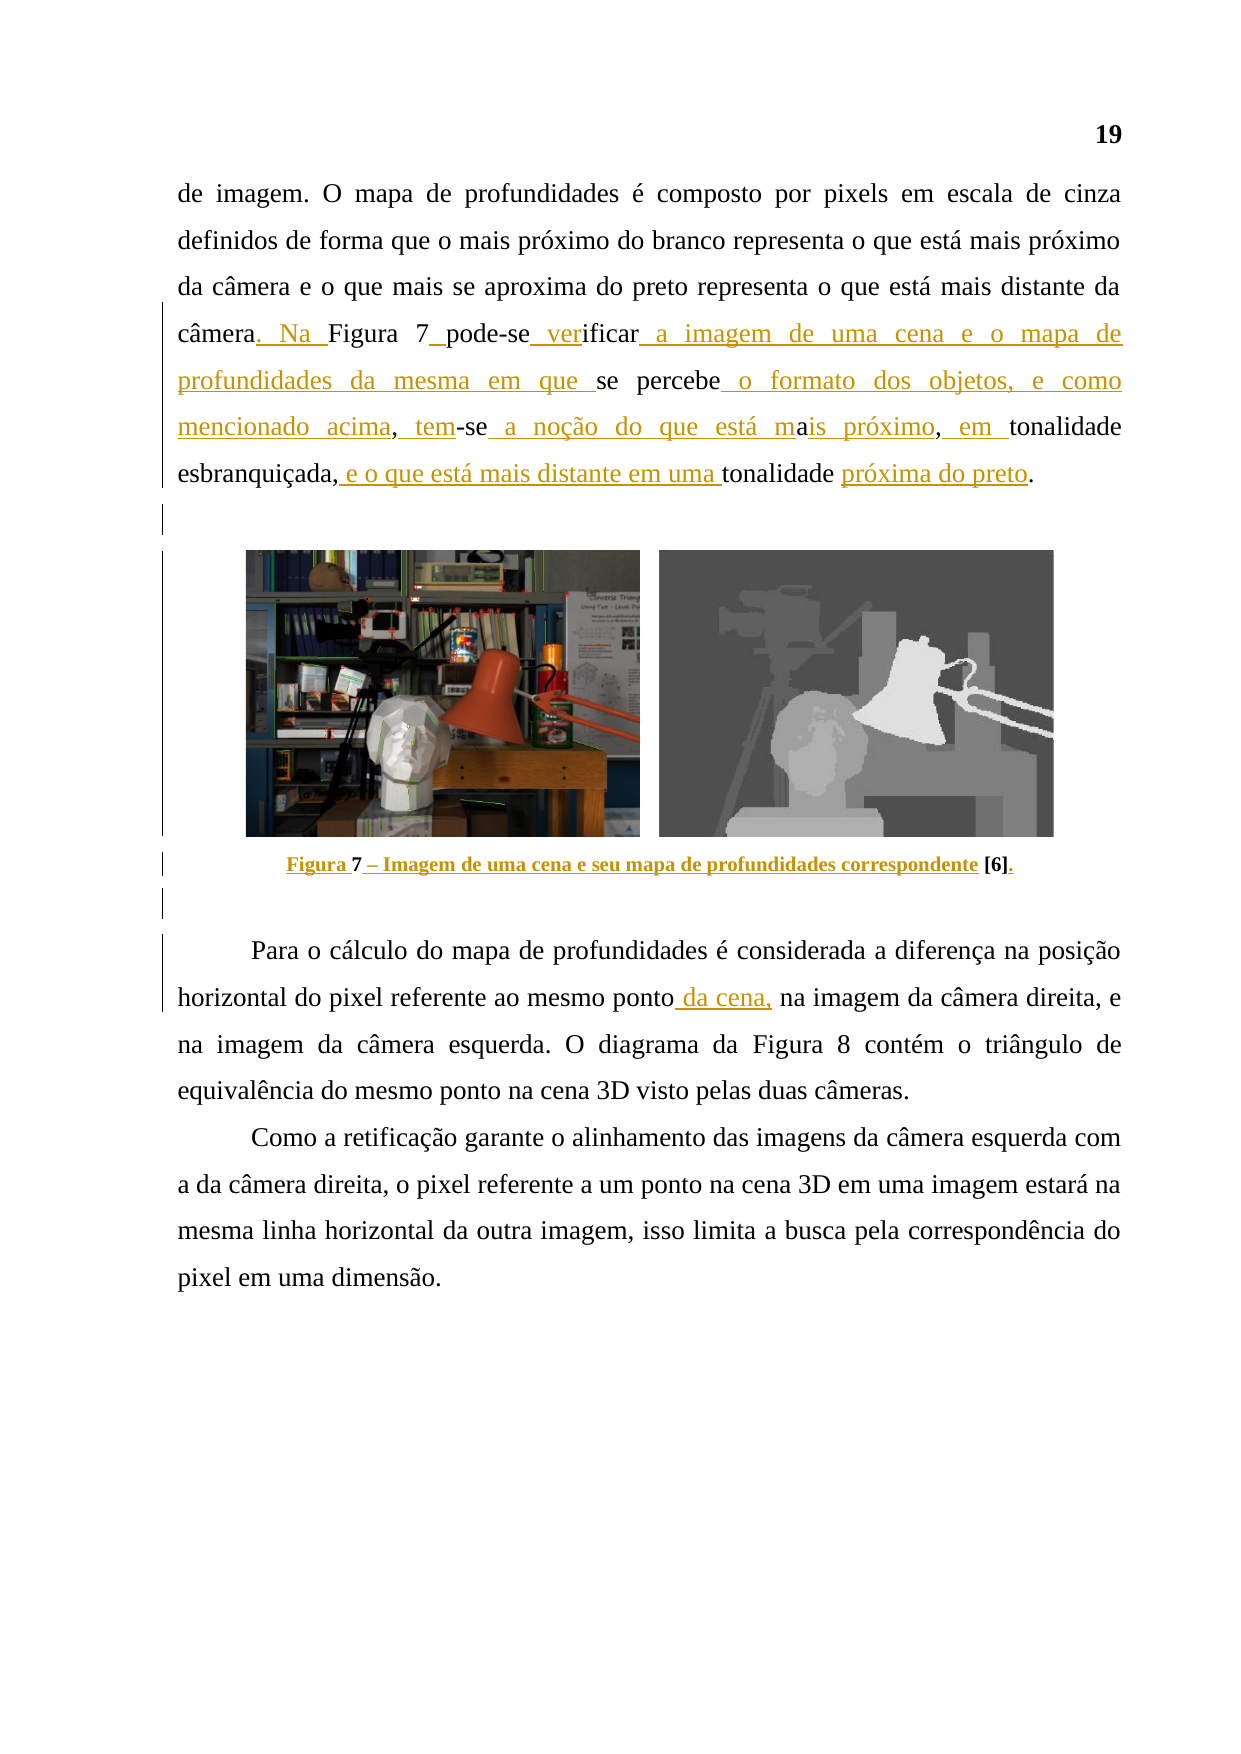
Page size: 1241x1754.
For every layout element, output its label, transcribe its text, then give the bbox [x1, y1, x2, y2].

picture [245, 550, 1054, 837]
text Para o cálculo do mapa de profundidades é considerada a diferença na posição horizontal do pixel referente ao mesmo ponto da cena, na imagem da câmera direita, e na imagem da câmera esquerda. O diagrama da Figura 8 contém o triângulo de equivalência do mesmo ponto na cena 3D visto pelas duas câmeras. [177, 934, 1122, 1106]
text de imagem. O mapa de profundidades é composto por pixels em escala de cinza definidos de forma que o mais próximo do branco representa o que está mais próximo da câmera e o que mais se aproxima do preto representa o que está mais distante da câmera. Na Figura 7 pode-se verificar a imagem de uma cena e o mapa de profundidades da mesma em que se percebe o formato dos objetos, e como mencionado acima, tem-se a noção do que está mais próximo, em tonalidade esbranquiçada, e o que está mais distante em uma tonalidade próxima do preto. [177, 177, 1122, 488]
text Figura 7 – Imagem de uma cena e seu mapa de profundidades correspondente [6]. [177, 852, 1122, 876]
text Como a retificação garante o alinhamento das imagens da câmera esquerda com a da câmera direita, o pixel referente a um ponto na cena 3D em uma imagem estará na mesma linha horizontal da outra imagem, isso limita a busca pela correspondência do pixel em uma dimensão. [177, 1121, 1122, 1292]
